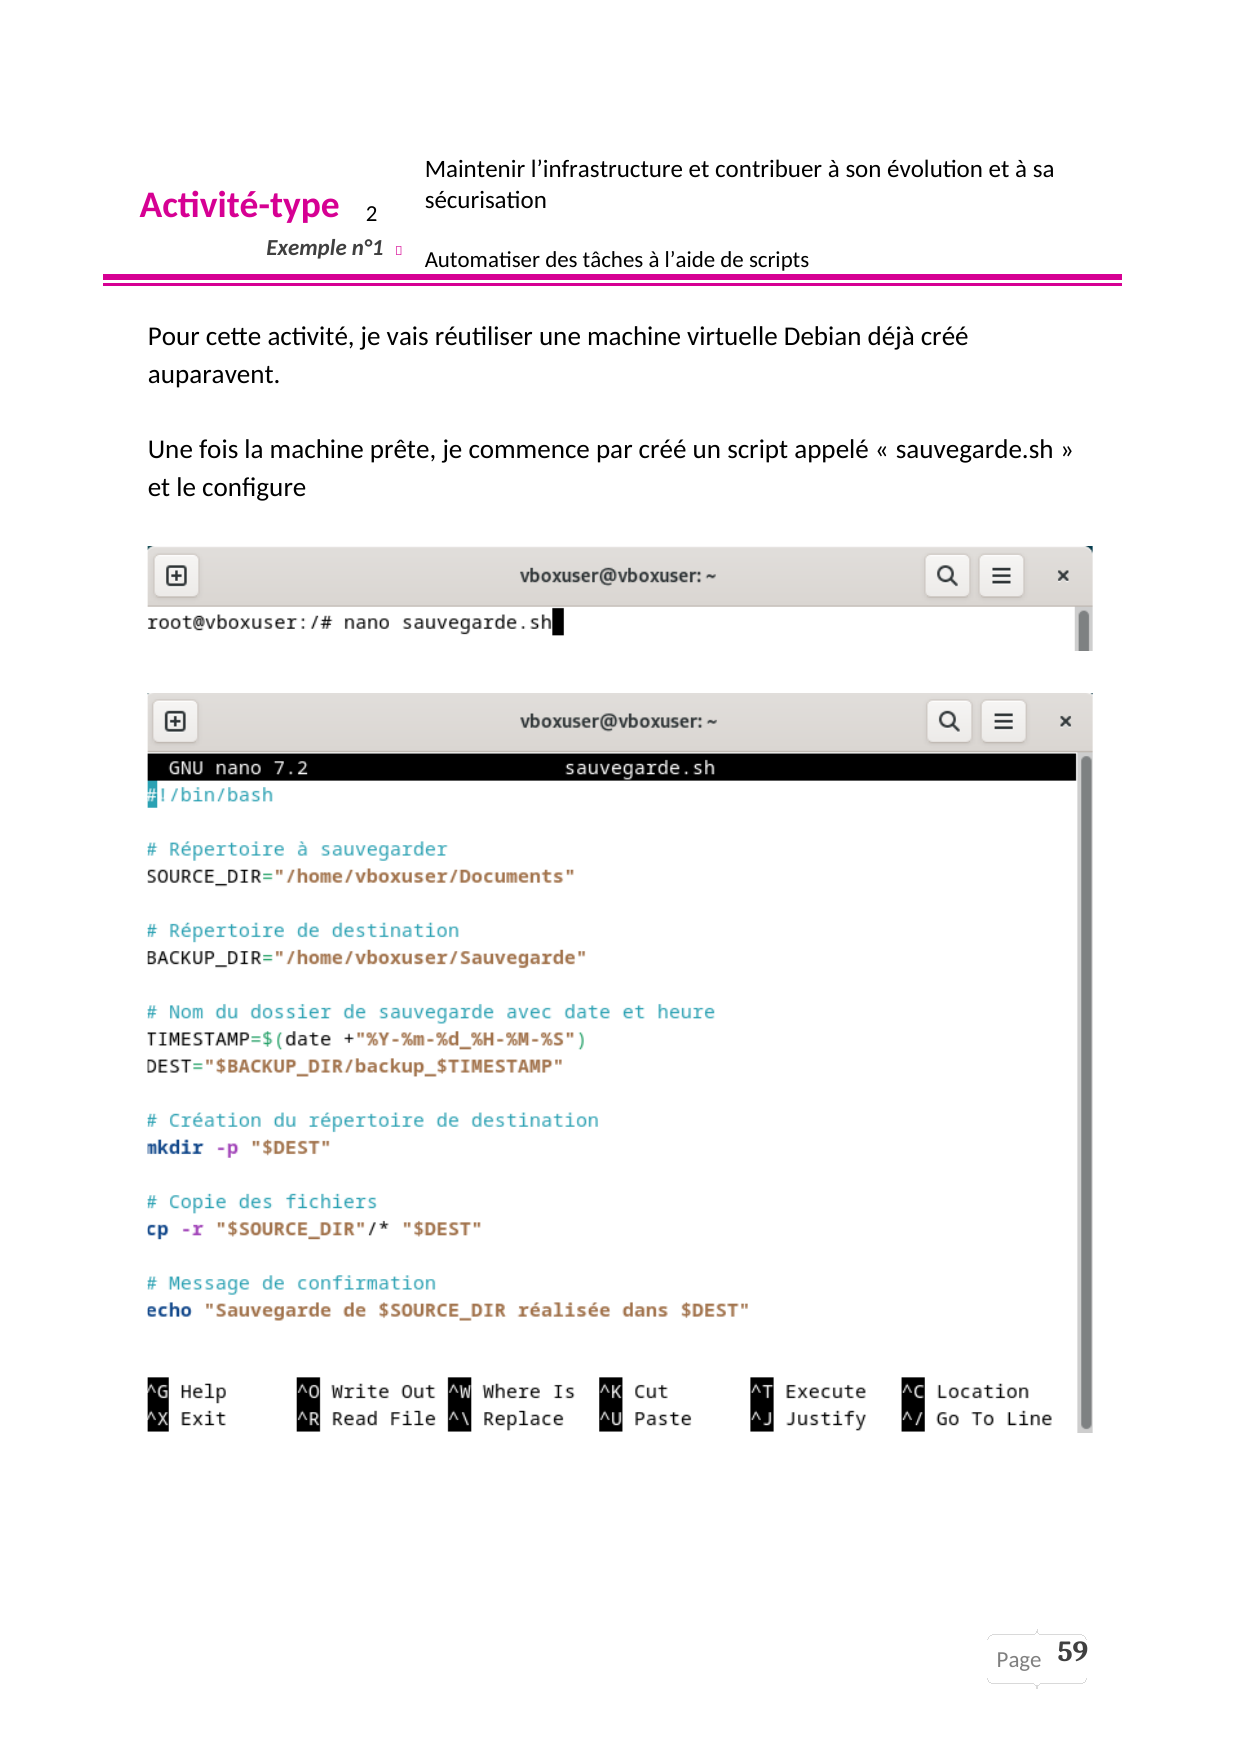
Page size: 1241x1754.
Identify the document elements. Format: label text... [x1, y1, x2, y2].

picture [147, 693, 1093, 1433]
picture [147, 546, 1093, 651]
table_cell Exemple n°1  [103, 227, 413, 273]
table_cell Automatiser des tâches à l’aide de scripts [413, 227, 1122, 273]
text [148, 651, 1093, 693]
table_header 2 [354, 148, 413, 227]
text Pour cette activité, je vais réutiliser une machine virtuelle Debian déjà créé auparavent. Une fois la machine prête, je commence par créé un script appelé « sauvegarde.sh » et le configure [148, 286, 1093, 546]
table_header Maintenir l’infrastructure et contribuer à son évolution et à sa sécurisation [413, 148, 1122, 227]
table_header Activité-type [103, 148, 354, 227]
text [148, 1433, 1093, 1585]
